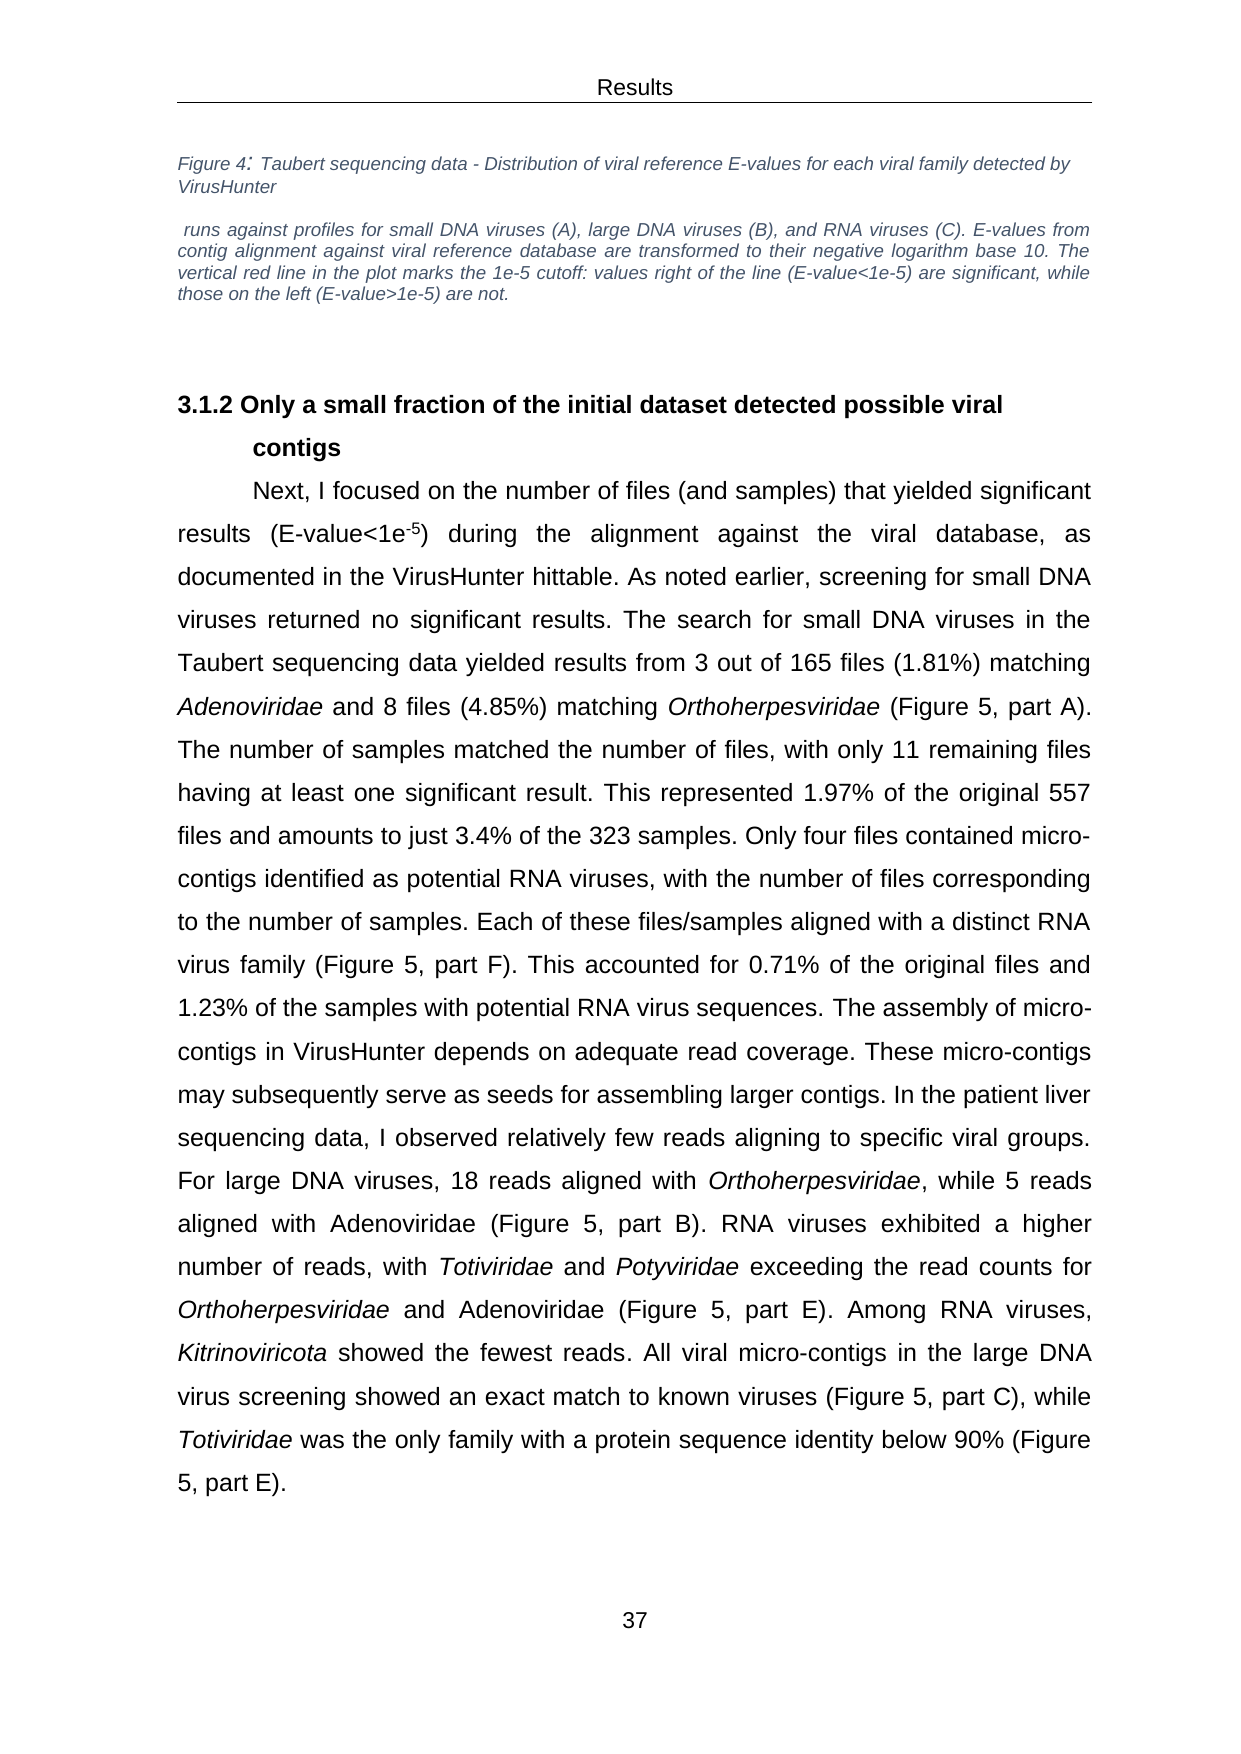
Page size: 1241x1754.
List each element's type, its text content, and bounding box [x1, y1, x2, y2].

text Figure 4: Taubert sequencing data - Distribution of viral reference E-values for each viral family detected by VirusHunter [177, 147, 1092, 198]
text runs against profiles for small DNA viruses (A), large DNA viruses (B), and RNA viruses (C). E-values from contig alignment against viral reference database are transformed to their negative logarithm base 10. The vertical red line in the plot marks the 1e-5 cutoff: values right of the line (E-value<1e-5) are significant, while those on the left (E-value>1e-5) are not. [177, 218, 1092, 305]
text Next, I focused on the number of files (and samples) that yielded significant results (E-value<1e-5) during the alignment against the viral database, as documented in the VirusHunter hittable. As noted earlier, screening for small DNA viruses returned no significant results. The search for small DNA viruses in the Taubert sequencing data yielded results from 3 out of 165 files (1.81%) matching Adenoviridae and 8 files (4.85%) matching Orthoherpesviridae (Figure 5, part A). The number of samples matched the number of files, with only 11 remaining files having at least one significant result. This represented 1.97% of the original 557 files and amounts to just 3.4% of the 323 samples. Only four files contained micro-contigs identified as potential RNA viruses, with the number of files corresponding to the number of samples. Each of these files/samples aligned with a distinct RNA virus family (Figure 5, part F). This accounted for 0.71% of the original files and 1.23% of the samples with potential RNA virus sequences. The assembly of micro-contigs in VirusHunter depends on adequate read coverage. These micro-contigs may subsequently serve as seeds for assembling larger contigs. In the patient liver sequencing data, I observed relatively few reads aligning to specific viral groups. For large DNA viruses, 18 reads aligned with Orthoherpesviridae, while 5 reads aligned with Adenoviridae (Figure 5, part B). RNA viruses exhibited a higher number of reads, with Totiviridae and Potyviridae exceeding the read counts for Orthoherpesviridae and Adenoviridae (Figure 5, part E). Among RNA viruses, Kitrinoviricota showed the fewest reads. All viral micro-contigs in the large DNA virus screening showed an exact match to known viruses (Figure 5, part C), while Totiviridae was the only family with a protein sequence identity below 90% (Figure 5, part E). [177, 476, 1092, 1496]
subtitle 3.1.2 Only a small fraction of the initial dataset detected possible viral contigs [177, 389, 1092, 461]
